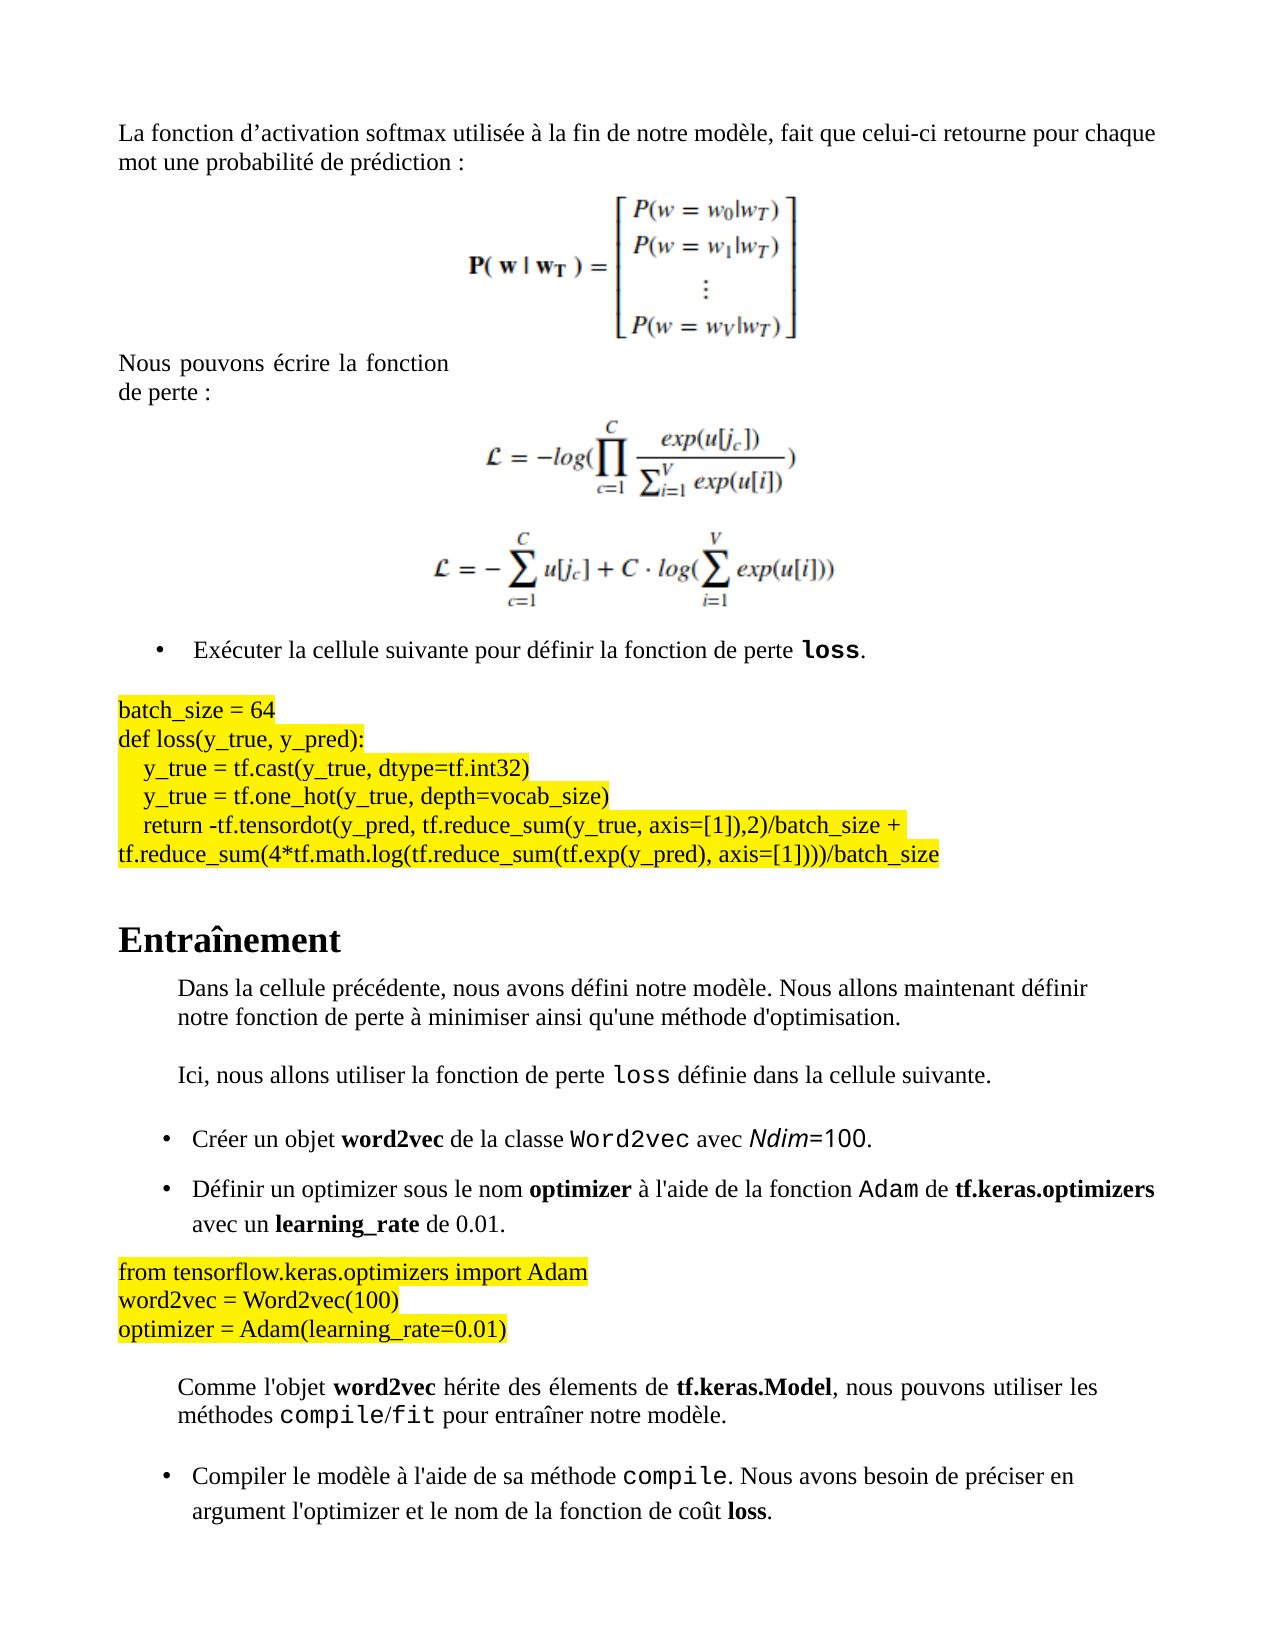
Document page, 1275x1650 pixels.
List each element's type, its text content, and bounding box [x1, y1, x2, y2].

list Compiler le modèle à l'aide de sa méthode compile. Nous avons besoin de préciser en argument l'optimizer et le nom de la fonction de coût loss. [162, 1461, 1157, 1525]
list Exécuter la cellule suivante pour définir la fonction de perte loss. [156, 636, 1157, 666]
text def loss(y_true, y_pred): [118, 724, 1157, 753]
subtitle Entraînement [118, 917, 1157, 960]
text La fonction d’activation softmax utilisée à la fin de notre modèle, fait que celui-ci retourne pour chaque mot une probabilité de prédiction : [118, 118, 1157, 176]
picture [449, 175, 826, 370]
text y_true = tf.cast(y_true, dtype=tf.int32) [118, 753, 1157, 781]
text Ici, nous allons utiliser la fonction de perte loss définie dans la cellule suivante. [177, 1060, 1098, 1091]
text return -tf.tensordot(y_pred, tf.reduce_sum(y_true, axis=[1]),2)/batch_size + tf.reduce_sum(4*tf.math.log(tf.reduce_sum(tf.exp(y_pred), axis=[1])))/batch_size [118, 810, 1157, 868]
text Comme l'objet word2vec hérite des élements de tf.keras.Model, nous pouvons utiliser les méthodes compile/fit pour entraîner notre modèle. [177, 1372, 1098, 1431]
list Définir un optimizer sous le nom optimizer à l'aide de la fonction Adam de tf.keras.optimizers avec un learning_rate de 0.01. [162, 1174, 1157, 1238]
text from tensorflow.keras.optimizers import Adam [118, 1257, 1157, 1286]
picture [426, 520, 849, 627]
text batch_size = 64 [118, 695, 1157, 724]
picture [468, 405, 807, 508]
list Créer un objet word2vec de la classe Word2vec avec Ndim=100. [162, 1120, 1157, 1154]
text y_true = tf.one_hot(y_true, depth=vocab_size) [118, 781, 1157, 810]
text Nous pouvons écrire la fonction de perte : [118, 348, 1157, 406]
text word2vec = Word2vec(100) [118, 1286, 1157, 1314]
text Dans la cellule précédente, nous avons défini notre modèle. Nous allons maintenant définir notre fonction de perte à minimiser ainsi qu'une méthode d'optimisation. [177, 973, 1098, 1030]
text optimizer = Adam(learning_rate=0.01) [118, 1314, 1157, 1343]
